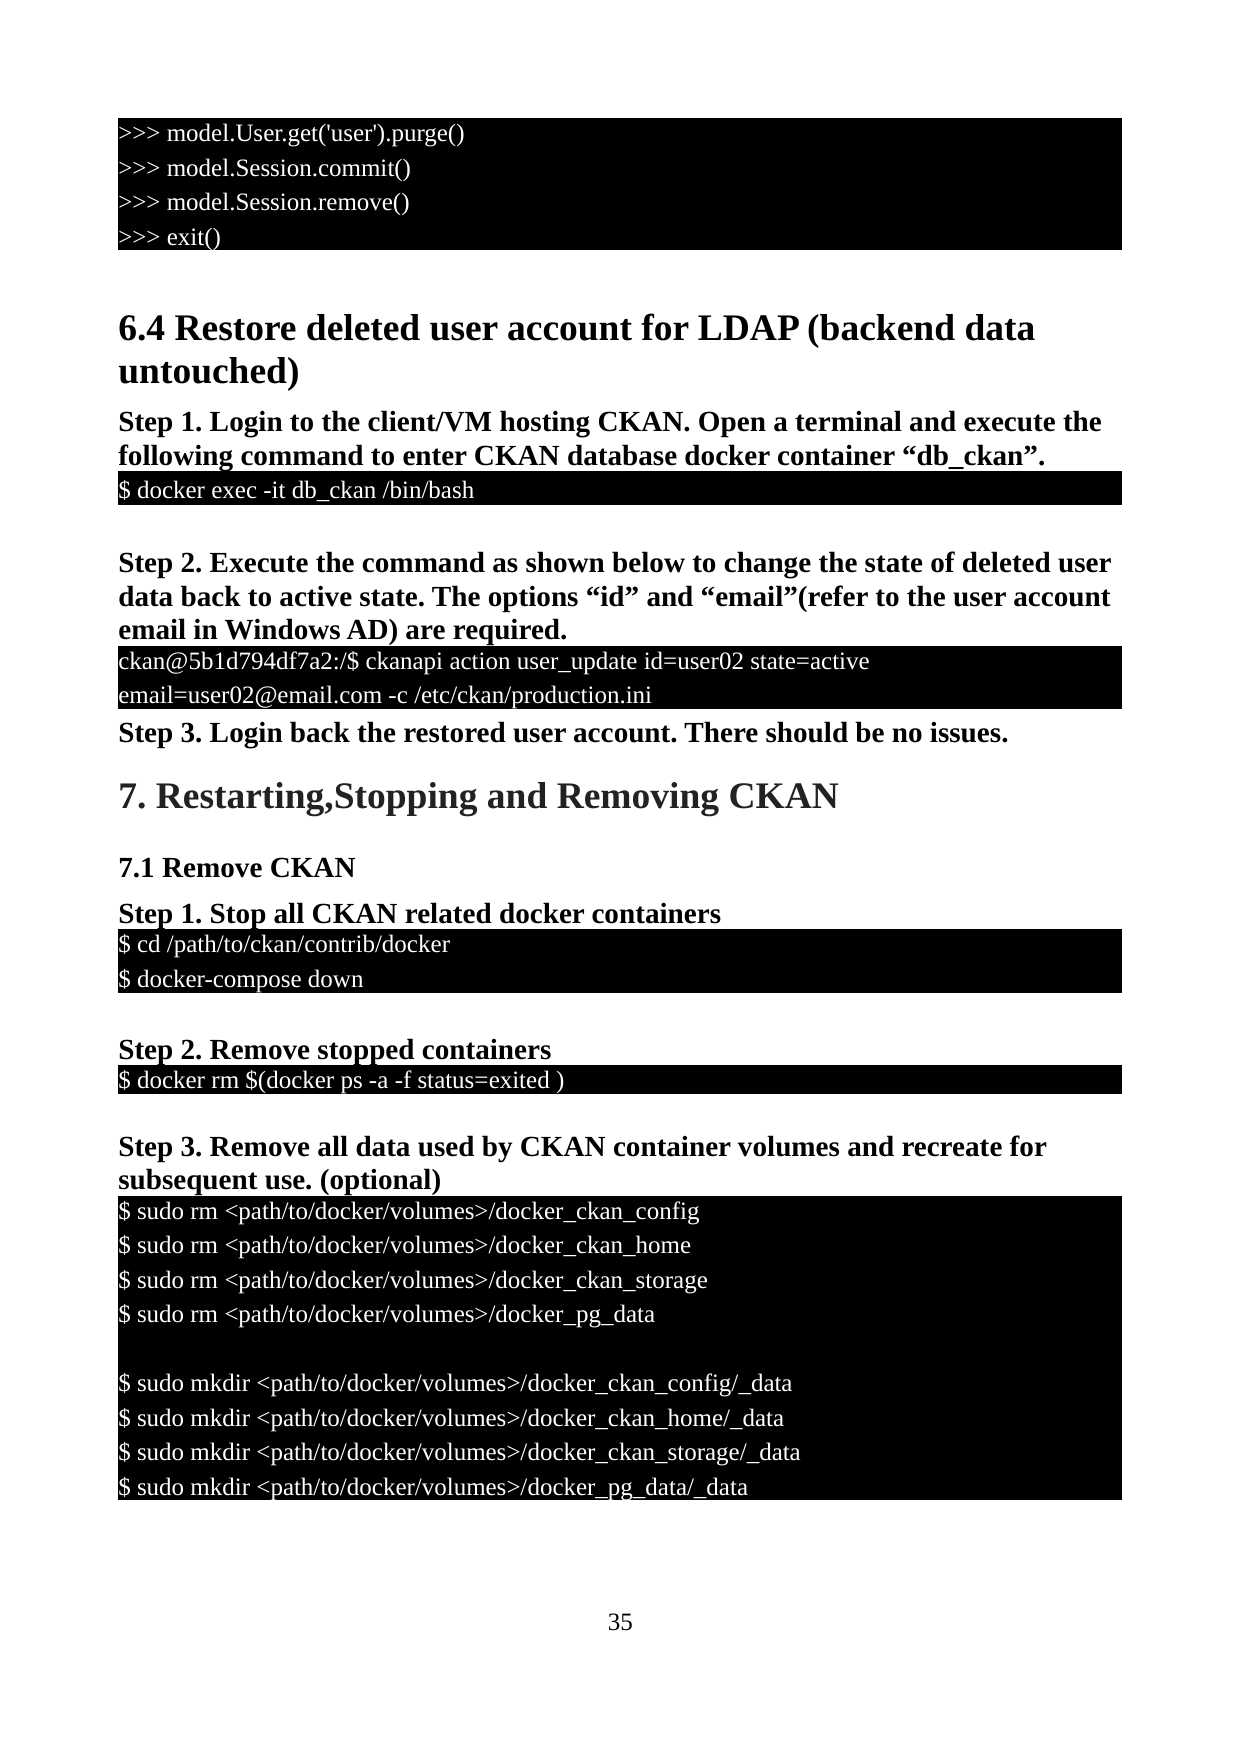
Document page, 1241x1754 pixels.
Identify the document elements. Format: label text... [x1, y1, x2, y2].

subtitle 7. Restarting,Stopping and Removing CKAN [118, 773, 1122, 816]
text $ cd /path/to/ckan/contrib/docker [118, 929, 1122, 958]
text Step 3. Login back the restored user account. There should be no issues. [118, 715, 1122, 748]
text $ sudo rm <path/to/docker/volumes>/docker_ckan_home [118, 1230, 1122, 1259]
subtitle 7.1 Remove CKAN [118, 850, 1122, 883]
text Step 2. Execute the command as shown below to change the state of deleted user data back to active state. The options “id” and “email”(refer to the user account email in Windows AD) are required. [118, 545, 1122, 646]
text $ docker-compose down [118, 964, 1122, 993]
text $ sudo mkdir <path/to/docker/volumes>/docker_ckan_home/_data [118, 1403, 1122, 1431]
text Step 1. Stop all CKAN related docker containers [118, 896, 1122, 929]
text $ sudo mkdir <path/to/docker/volumes>/docker_ckan_storage/_data [118, 1437, 1122, 1466]
text Step 1. Login to the client/VM hosting CKAN. Open a terminal and execute the following command to enter CKAN database docker container “db_ckan”. [118, 404, 1122, 471]
text $ sudo rm <path/to/docker/volumes>/docker_pg_data [118, 1299, 1122, 1328]
text >>> exit() [118, 222, 1122, 250]
text $ sudo rm <path/to/docker/volumes>/docker_ckan_storage [118, 1265, 1122, 1293]
text >>> model.Session.remove() [118, 187, 1122, 216]
text $ sudo mkdir <path/to/docker/volumes>/docker_ckan_config/_data [118, 1368, 1122, 1397]
text $ docker rm $(docker ps -a -f status=exited ) [118, 1065, 1122, 1094]
text >>> model.User.get('user').purge() [118, 118, 1122, 147]
text $ sudo rm <path/to/docker/volumes>/docker_ckan_config [118, 1196, 1122, 1224]
text $ sudo mkdir <path/to/docker/volumes>/docker_pg_data/_data [118, 1472, 1122, 1500]
text $ docker exec -it db_ckan /bin/bashot@c88f04b90031:/# [118, 471, 1122, 505]
text Step 2. Remove stopped containers [118, 1032, 1122, 1065]
subtitle 6.4 Restore deleted user account for LDAP (backend data untouched) [118, 306, 1122, 392]
text ckan@5b1d794df7a2:/$ ckanapi action user_update id=user02 state=active email=user02@email.com -c /etc/ckan/production.ini [118, 646, 1122, 709]
text >>> model.Session.commit() [118, 153, 1122, 181]
text Step 3. Remove all data used by CKAN container volumes and recreate for subsequent use. (optional) [118, 1129, 1122, 1196]
